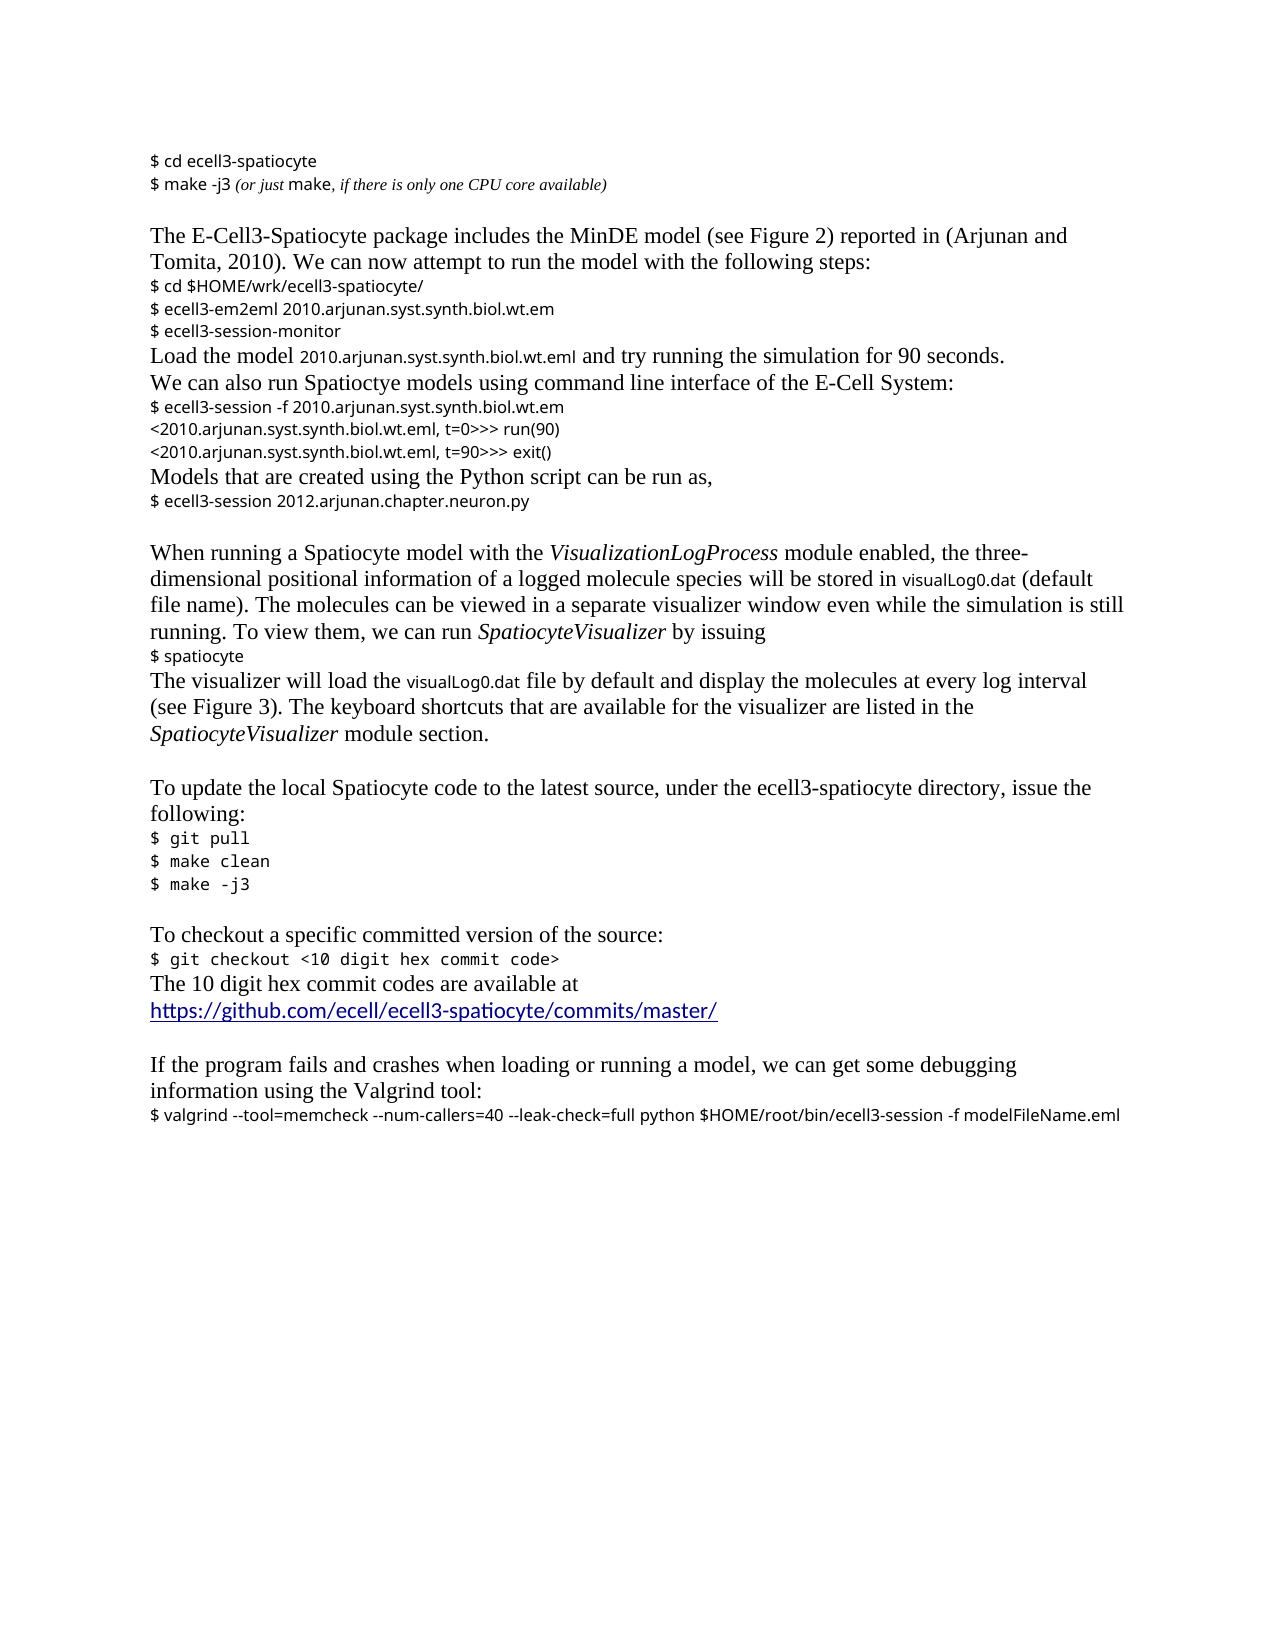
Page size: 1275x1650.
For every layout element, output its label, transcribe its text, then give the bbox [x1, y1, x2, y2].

text The visualizer will load the visualLog0.dat file by default and display the molecules at every log interval (see Figure 3). The keyboard shortcuts that are available for the visualizer are listed in the SpatiocyteVisualizer module section. [150, 667, 1125, 746]
text $ make -j3 [150, 872, 1125, 895]
text The 10 digit hex commit codes are available at https://github.com/ecell/ecell3-spatiocyte/commits/master/ [150, 970, 1125, 1025]
text $ ecell3-em2eml 2010.arjunan.syst.synth.biol.wt.em [150, 297, 1125, 320]
text When running a Spatiocyte model with the VisualizationLogProcess module enabled, the three-dimensional positional information of a logged molecule species will be stored in visualLog0.dat (default file name). The molecules can be viewed in a separate visualizer window even while the simulation is still running. To view them, we can run SpatiocyteVisualizer by issuing [150, 539, 1125, 644]
text <2010.arjunan.syst.synth.biol.wt.eml, t=90>>> exit() [150, 441, 1125, 463]
text $ git checkout <10 digit hex commit code> [150, 948, 1125, 970]
text $ cd ecell3-spatiocyte [150, 150, 1125, 173]
text $ ecell3-session-monitor [150, 320, 1125, 343]
text $ ecell3-session -f 2010.arjunan.syst.synth.biol.wt.em [150, 395, 1125, 418]
text $ git pull [150, 827, 1125, 849]
text To update the local Spatiocyte code to the latest source, under the ecell3-spatiocyte directory, issue the following: [150, 774, 1125, 827]
text $ make clean [150, 849, 1125, 872]
text $ cd $HOME/wrk/ecell3-spatiocyte/ [150, 274, 1125, 297]
text To checkout a specific committed version of the source: [150, 921, 1125, 948]
text Models that are created using the Python script can be run as, [150, 463, 1125, 490]
text $ ecell3-session 2012.arjunan.chapter.neuron.py [150, 490, 1125, 512]
text We can also run Spatioctye models using command line interface of the E-Cell System: [150, 369, 1125, 395]
text Load the model 2010.arjunan.syst.synth.biol.wt.eml and try running the simulation for 90 seconds. [150, 343, 1125, 369]
text The E-Cell3-Spatiocyte package includes the MinDE model (see Figure 2) reported in (Arjunan and Tomita, 2010). We can now attempt to run the model with the following steps: [150, 222, 1125, 274]
text $ spatiocyte [150, 644, 1125, 667]
text $ make -j3 (or just make, if there is only one CPU core available) [150, 173, 1125, 195]
text <2010.arjunan.syst.synth.biol.wt.eml, t=0>>> run(90) [150, 418, 1125, 441]
text $ valgrind --tool=memcheck --num-callers=40 --leak-check=full python $HOME/root/bin/ecell3-session -f modelFileName.eml [150, 1104, 1125, 1126]
text If the program fails and crashes when loading or running a model, we can get some debugging information using the Valgrind tool: [150, 1051, 1125, 1104]
